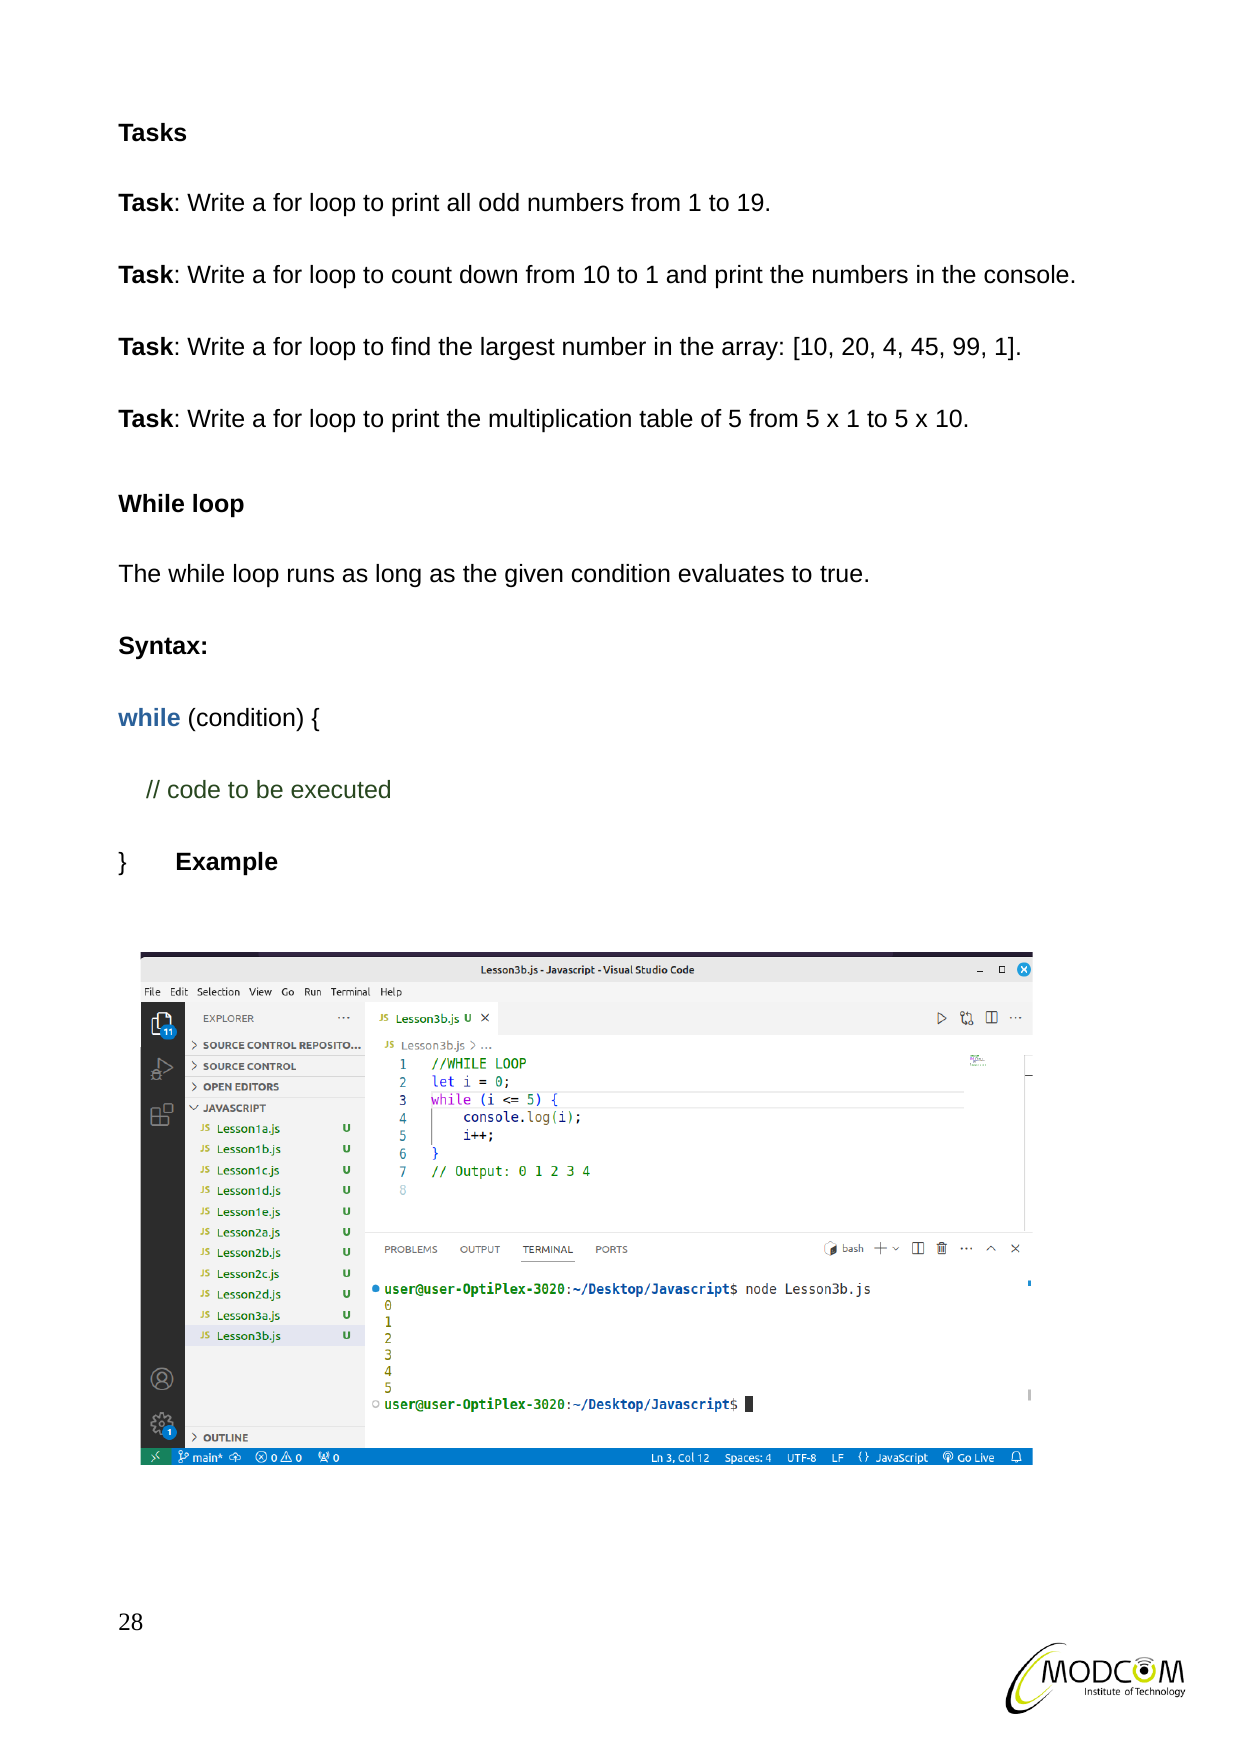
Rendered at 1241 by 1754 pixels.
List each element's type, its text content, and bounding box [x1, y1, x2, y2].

text Task: Write a for loop to print the multiplication table of 5 from 5 x 1 to 5 x 10. [118, 404, 1122, 433]
text Syntax: [118, 631, 1122, 660]
text Task: Write a for loop to print all odd numbers from 1 to 19. [118, 188, 1122, 217]
picture [997, 1626, 1191, 1718]
text The while loop runs as long as the given condition evaluates to true. [118, 559, 1122, 588]
text Task: Write a for loop to count down from 10 to 1 and print the numbers in the console. [118, 260, 1122, 289]
text // code to be executed [118, 775, 1122, 804]
subtitle While loop [118, 489, 1122, 518]
subtitle Tasks [118, 118, 1122, 147]
text } Example [118, 847, 1122, 876]
text Task: Write a for loop to find the largest number in the array: [10, 20, 4, 45, 99, 1]. [118, 332, 1122, 361]
picture [140, 952, 1033, 1465]
text while (condition) { [118, 703, 1122, 732]
